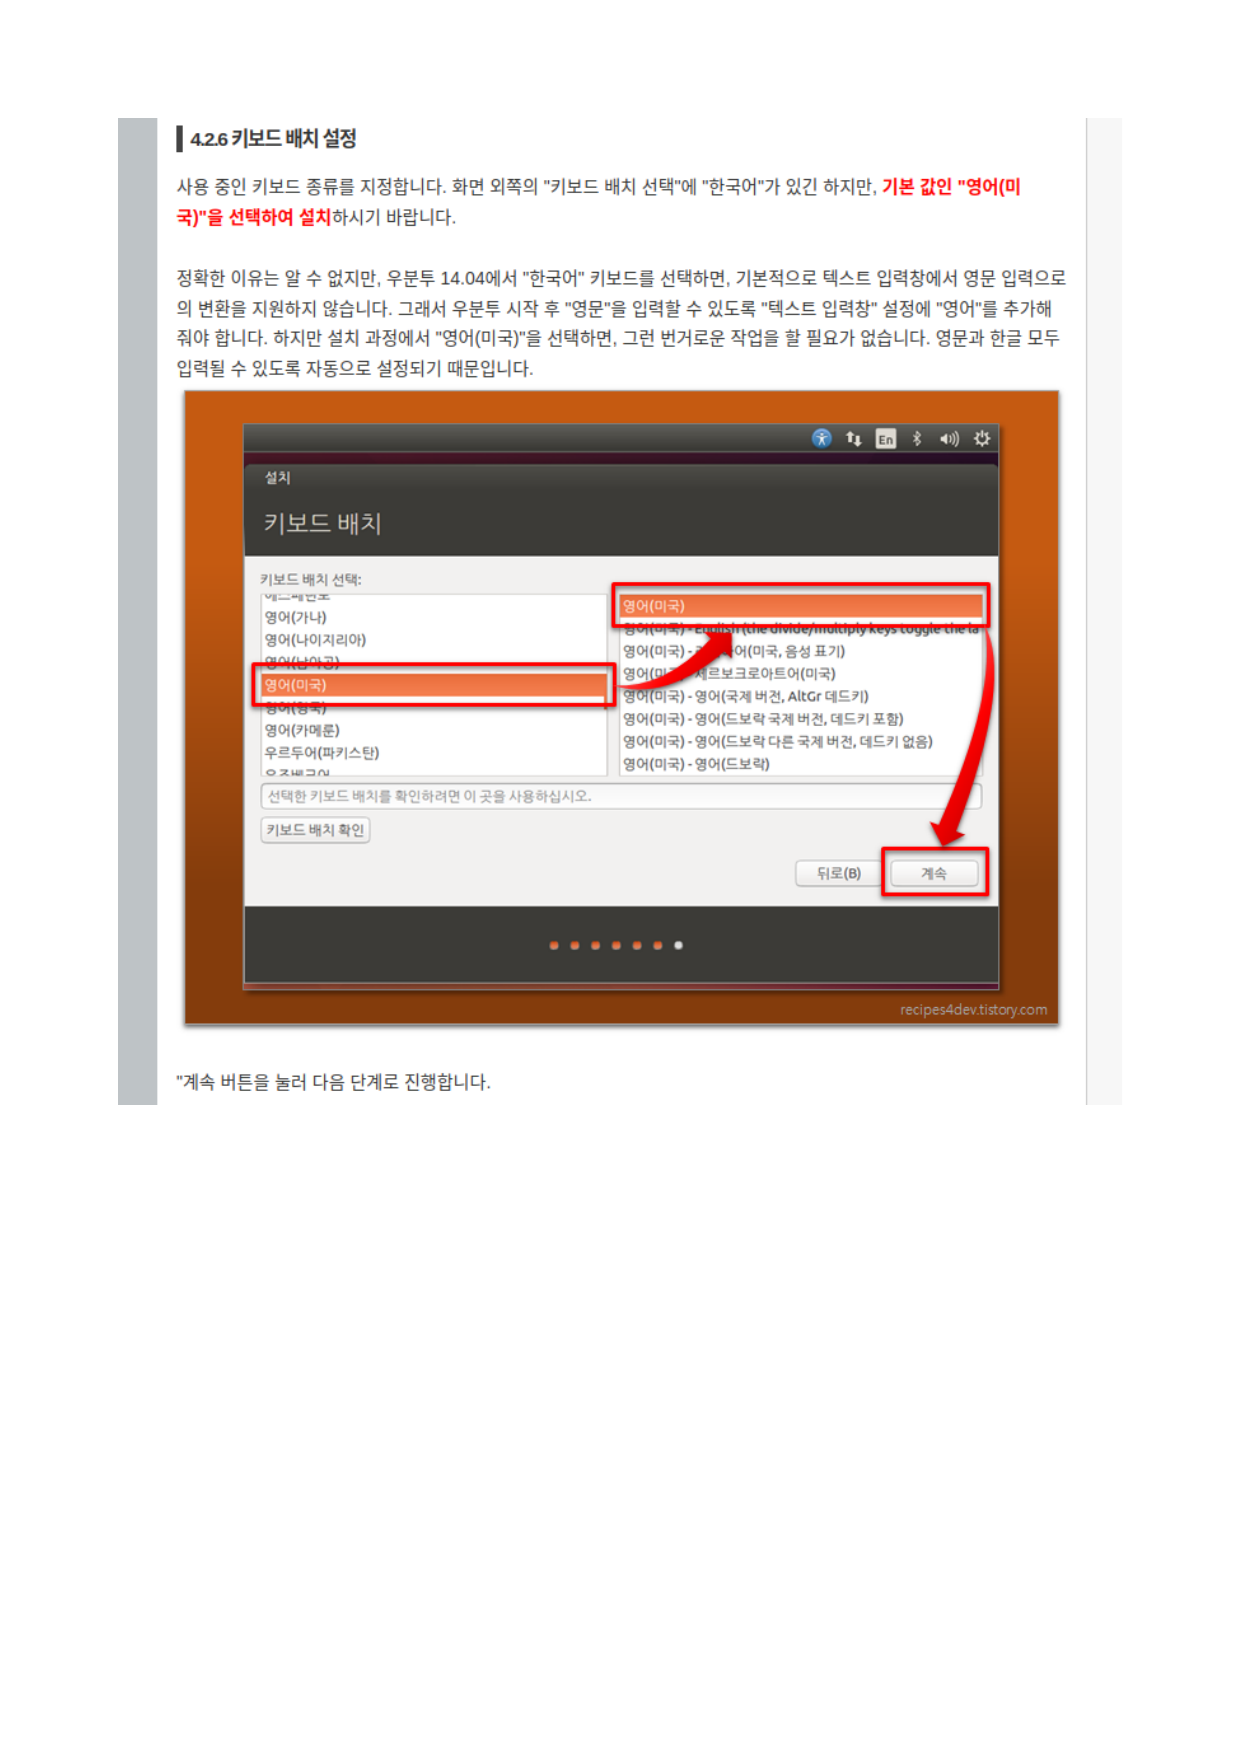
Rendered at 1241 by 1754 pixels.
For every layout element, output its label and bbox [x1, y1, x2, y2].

picture [118, 118, 1123, 1105]
